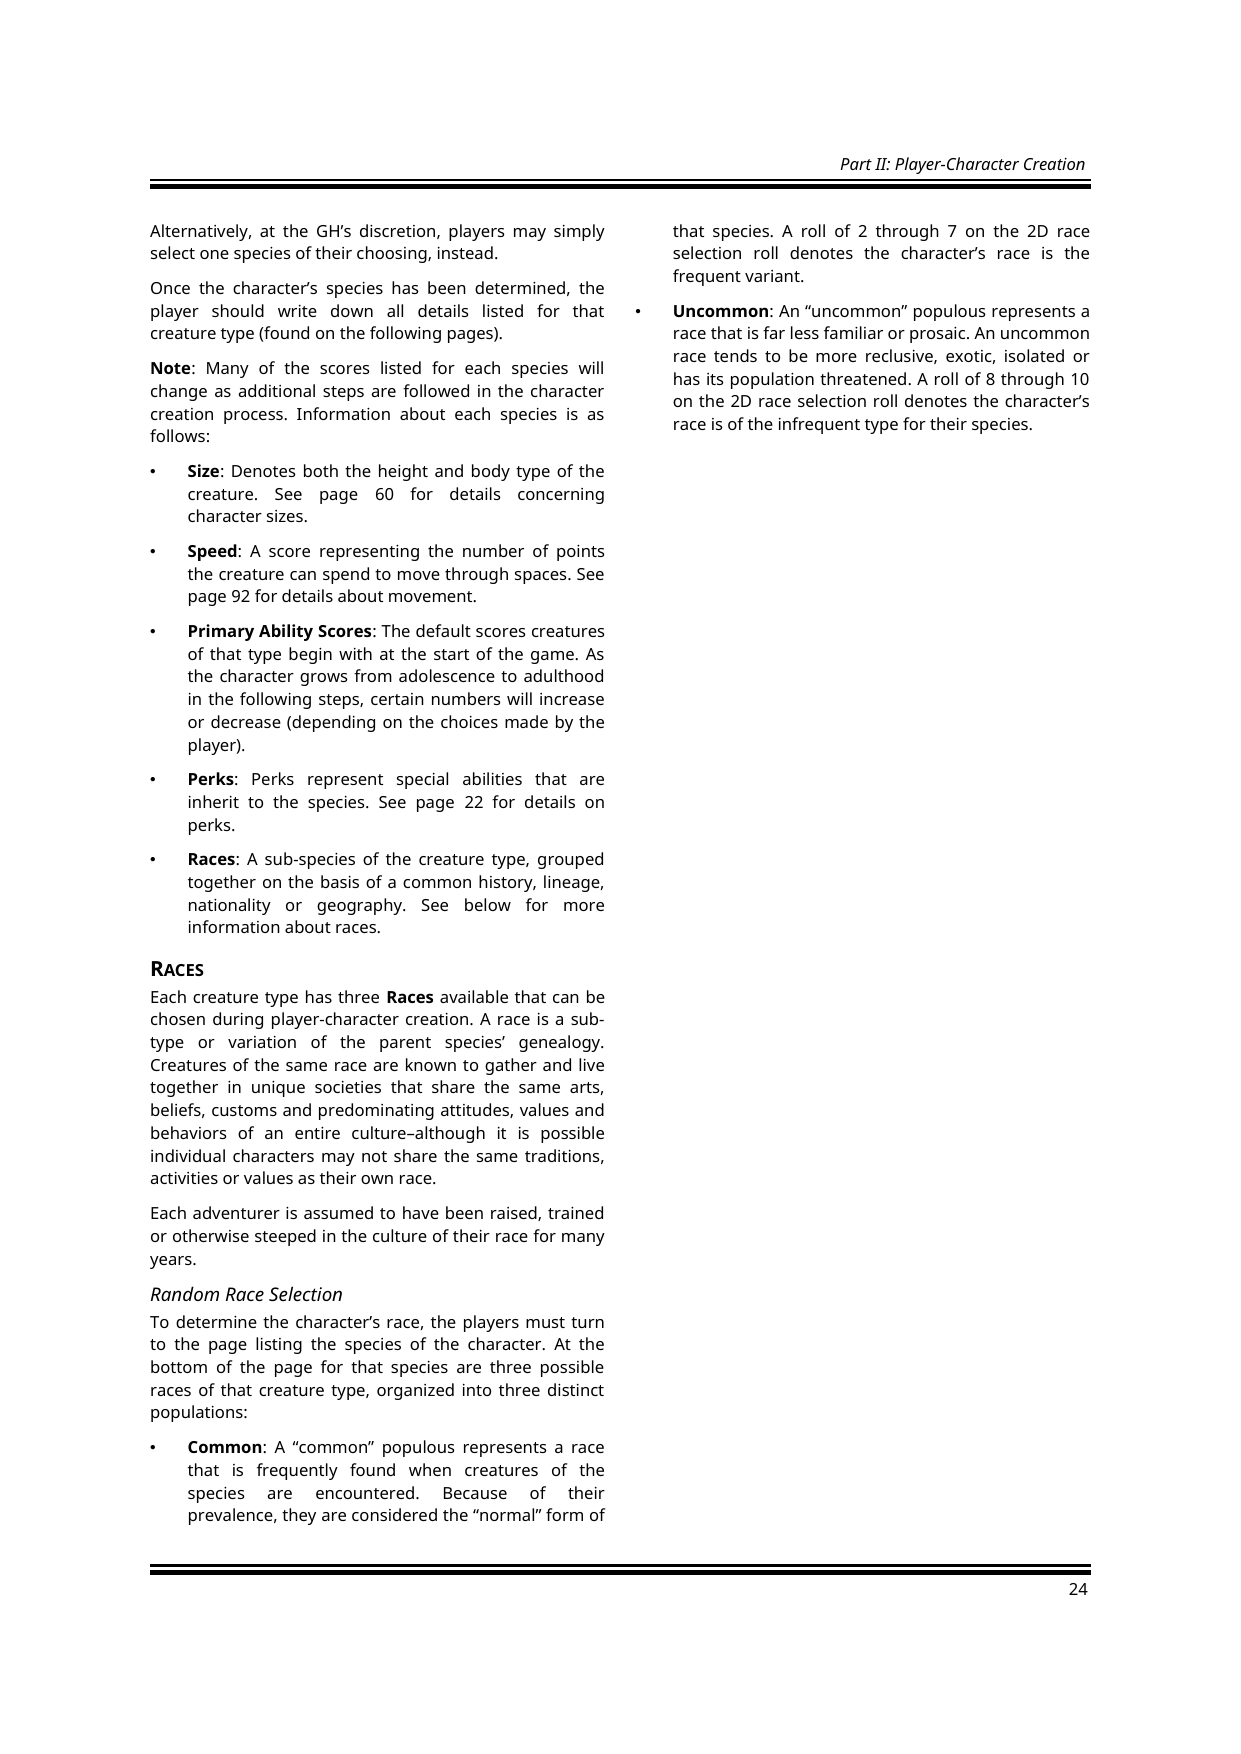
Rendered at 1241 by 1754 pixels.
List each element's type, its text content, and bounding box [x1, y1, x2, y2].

text Note: Many of the scores listed for each species will change as additional steps are followed in the character creation process. Information about each species is as follows: [150, 357, 605, 447]
list Uncommon: An “uncommon” populous represents a race that is far less familiar or prosaic. An uncommon race tends to be more reclusive, exotic, isolated or has its population threatened. A roll of 8 through 10 on the 2D race selection roll denotes the character’s race is of the infrequent type for their species. [635, 299, 1091, 436]
list Perks: Perks represent special abilities that are inherit to the species. See page 18 for details on perks. [150, 768, 605, 836]
text Random Race Selection [150, 1282, 605, 1307]
text To determine the character’s race, the players must turn to the page listing the species of the character. At the bottom of the page for that species are three possible races of that creature type, organized into three distinct populations: [150, 1310, 605, 1424]
text Each creature type has three Races available that can be chosen during player-character creation. A race is a sub-type or variation of the parent species’ genealogy. Creatures of the same race are known to gather and live together in unique societies that share the same arts, beliefs, customs and predominating attitudes, values and behaviors of an entire culture–although it is possible individual characters may not share the same traditions, activities or values as their own race. [150, 985, 605, 1190]
subtitle Races [150, 954, 605, 982]
text Each adventurer is assumed to have been raised, trained or otherwise steeped in the culture of their race for many years. [150, 1202, 605, 1270]
list Size: Denotes both the height and body type of the creature. See page 46 for details concerning character sizes. [150, 459, 605, 528]
list Common: A “common” populous represents a race that is frequently found when creatures of the species are encountered. Because of their prevalence, they are considered the “normal” form of [150, 1436, 605, 1527]
list Primary Ability Scores: The default scores creatures of that type begin with at the start of the game. As the character grows from adolescence to adulthood in the following steps, certain numbers will increase or decrease (depending on the choices made by the player). [150, 620, 605, 756]
text Once the character’s species has been determined, the player should write down all details listed for that creature type (found on the following pages). [150, 277, 605, 345]
list Races: A sub-species of the creature type, grouped together on the basis of a common history, lineage, nationality or geography. See below for more information about races. [150, 848, 605, 939]
text Alternatively, at the GH’s discretion, players may simply select one species of their choosing, instead. [150, 219, 605, 264]
list Speed: A score representing the number of points the creature can spend to move through spaces. See page 70 for details about movement. [150, 539, 605, 608]
list that species. A roll of 2 through 7 on the 2D race selection roll denotes the character’s race is the frequent variant. [635, 219, 1091, 287]
